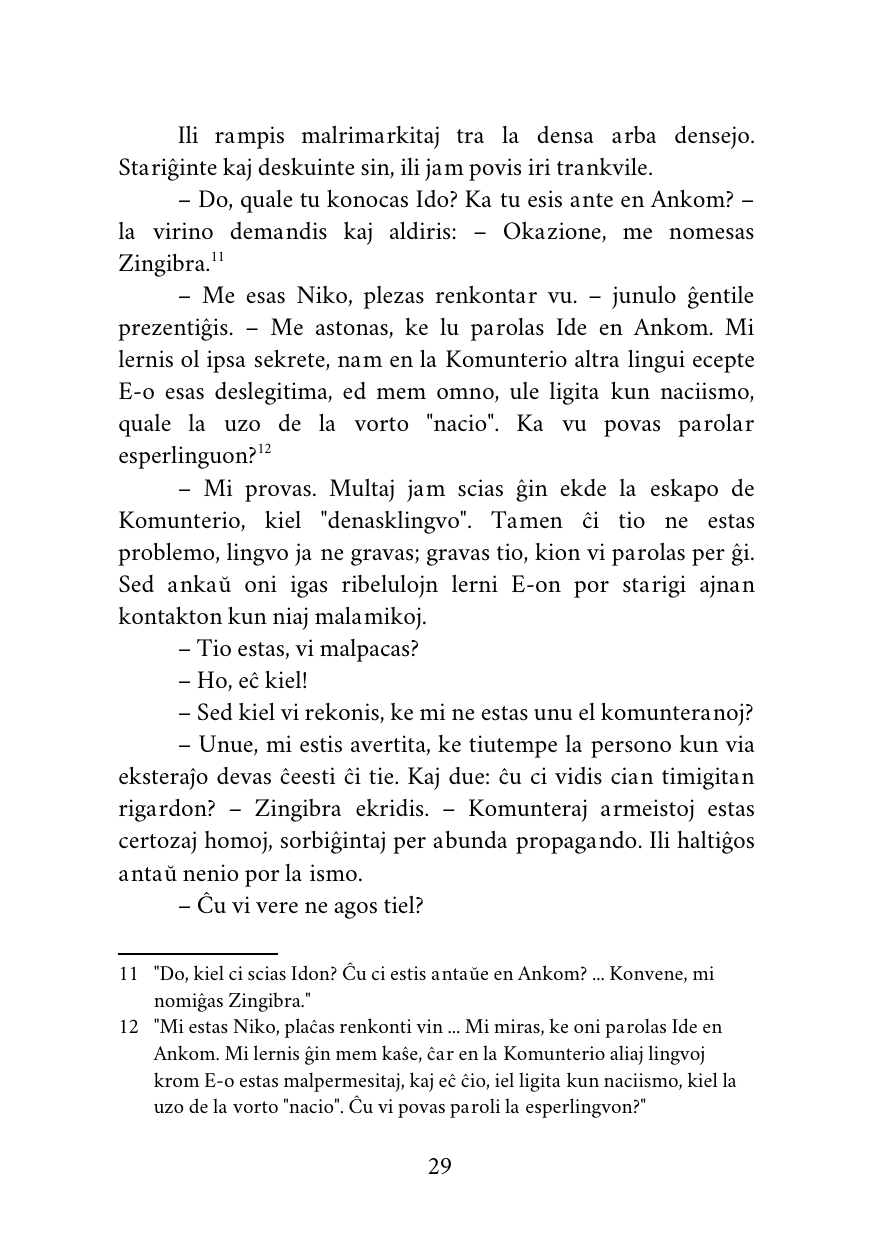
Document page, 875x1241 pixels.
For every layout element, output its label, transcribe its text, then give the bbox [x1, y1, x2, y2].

text "Mi estas Niko, plaĉas renkonti vin ... Mi miras, ke oni parolas Ide en Ankom. Mi lernis ĝin mem kaŝe, ĉar en la Komunterio aliaj lingvoj krom E-o estas malpermesitaj, kaj eĉ ĉio, iel ligita kun naciismo, kiel la uzo de la vorto "nacio". Ĉu vi povas paroli la esperlingvon?" [118, 1013, 756, 1119]
text "Do, kiel ci scias Idon? Ĉu ci estis antaŭe en Ankom? ... Konvene, mi nomiĝas Zingibra." [118, 959, 756, 1013]
text – Do, quale tu konocas Ido? Ka tu esis ante en Ankom? – la virino demandis kaj aldiris: – Okazione, me nomesas Zingibra. [118, 182, 756, 278]
text – Mi provas. Multaj jam scias ĝin ekde la eskapo de Komunterio, kiel "denasklingvo". Tamen ĉi tio ne estas problemo, lingvo ja ne gravas; gravas tio, kion vi parolas per ĝi. Sed ankaŭ oni igas ribelulojn lerni E-on por starigi ajnan kontakton kun niaj malamikoj. [118, 471, 756, 631]
text – Me esas Niko, plezas renkontar vu. – junulo ĝentile prezentiĝis. – Me astonas, ke lu parolas Ide en Ankom. Mi lernis ol ipsa sekrete, nam en la Komunterio altra lingui ecepte E-o esas deslegitima, ed mem omno, ule ligita kun naciismo, quale la uzo de la vorto "nacio". Ka vu povas parolar esperlinguon? [118, 278, 756, 471]
text – Unue, mi estis avertita, ke tiutempe la persono kun via eksteraĵo devas ĉeesti ĉi tie. Kaj due: ĉu ci vidis cian timigitan rigardon? – Zingibra ekridis. – Komunteraj armeistoj estas certozaj homoj, sorbiĝintaj per abunda propagando. Ili haltiĝos antaŭ nenio por la ismo. [118, 728, 756, 888]
text Ili rampis malrimarkitaj tra la densa arba densejo. Stariĝinte kaj deskuinte sin, ili jam povis iri trankvile. [118, 118, 756, 182]
text – Ĉu vi vere ne agos tiel? [118, 888, 756, 920]
text – Sed kiel vi rekonis, ke mi ne estas unu el komunteranoj? [118, 696, 756, 728]
text – Ho, eĉ kiel! [118, 663, 756, 696]
text – Tio estas, vi malpacas? [118, 631, 756, 663]
